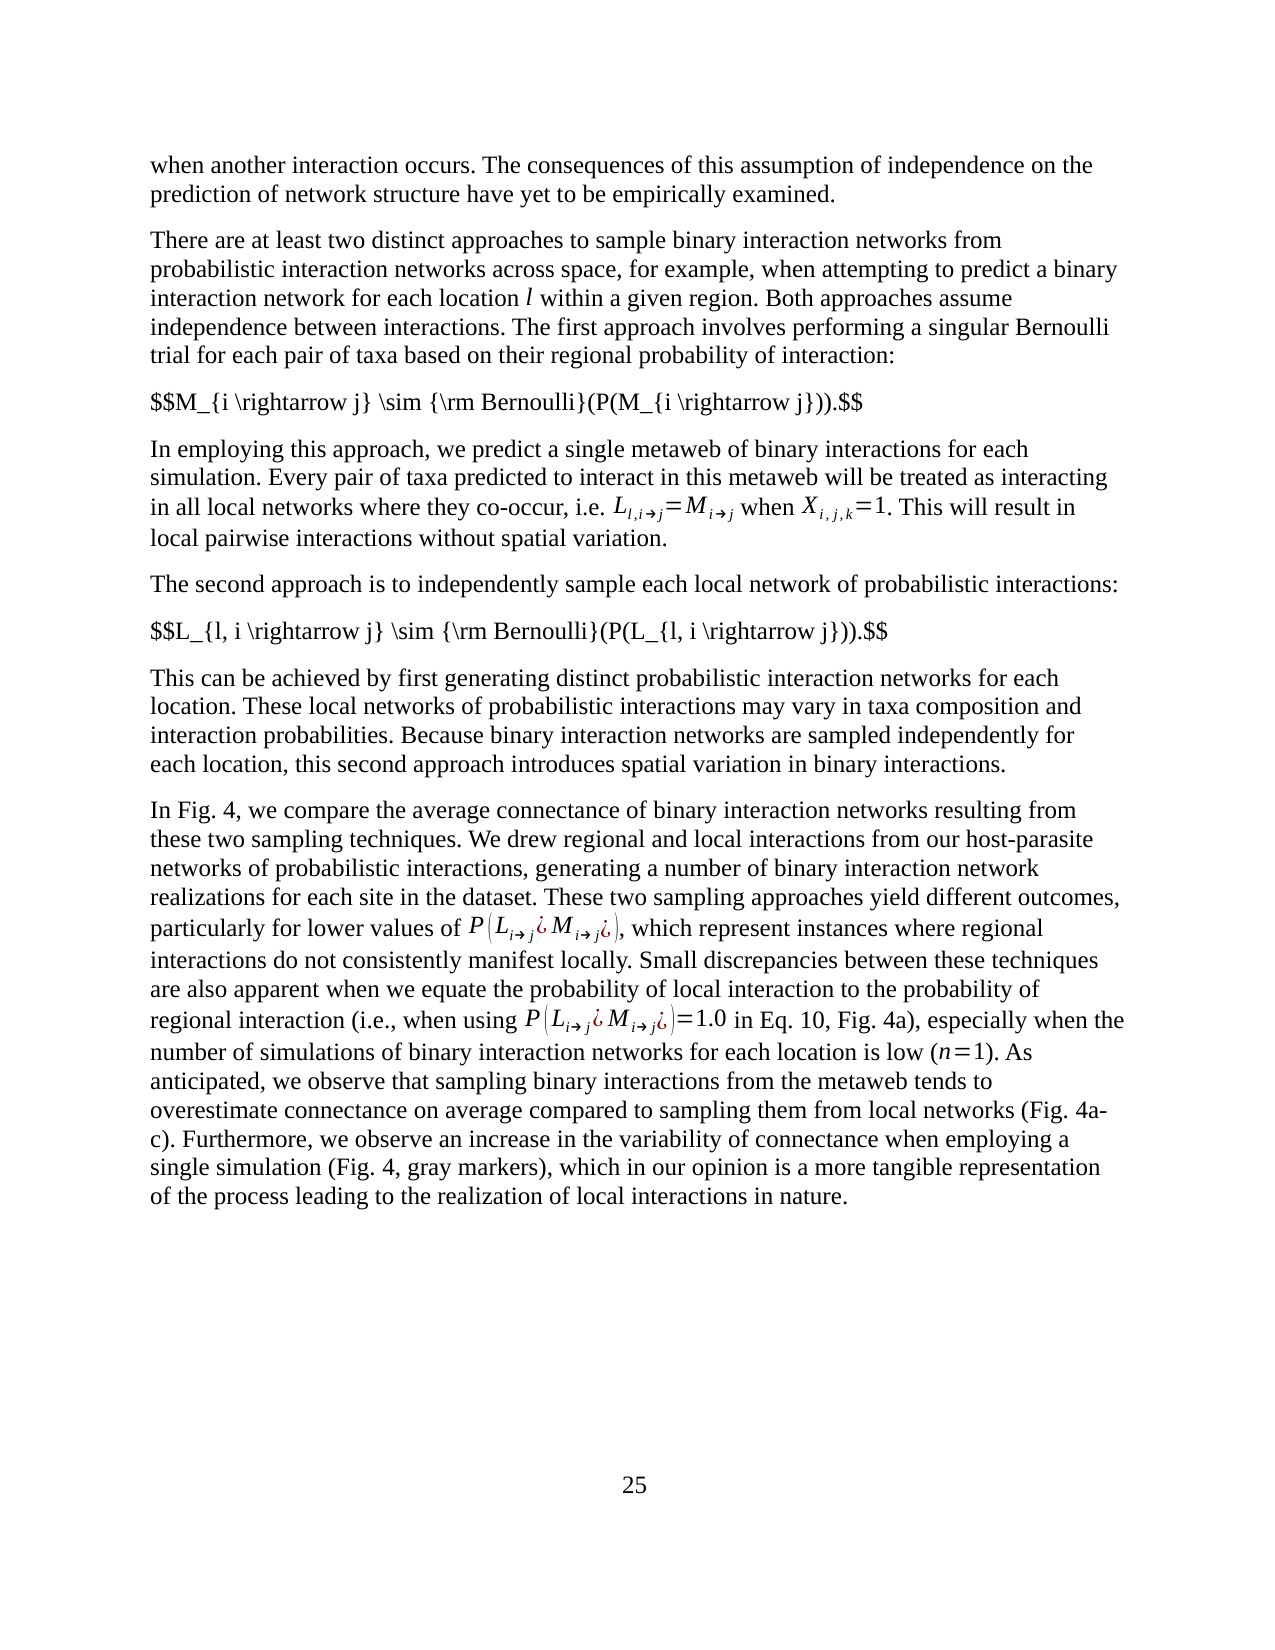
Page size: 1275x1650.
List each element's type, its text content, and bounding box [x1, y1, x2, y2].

text The second approach is to independently sample each local network of probabilistic interactions: [150, 569, 1125, 598]
text In Fig. 4, we compare the average connectance of binary interaction networks resulting from these two sampling techniques. We drew regional and local interactions from our host-parasite networks of probabilistic interactions, generating a number of binary interaction network realizations for each site in the dataset. These two sampling approaches yield different outcomes, particularly for lower values of , which represent instances where regional interactions do not consistently manifest locally. Small discrepancies between these techniques are also apparent when we equate the probability of local interaction to the probability of regional interaction (i.e., when using in Eq. 10, Fig. 4a), especially when the number of simulations of binary interaction networks for each location is low (). As anticipated, we observe that sampling binary interactions from the metaweb tends to overestimate connectance on average compared to sampling them from local networks (Fig. 4a-c). Furthermore, we observe an increase in the variability of connectance when employing a single simulation (Fig. 4, gray markers), which in our opinion is a more tangible representation of the process leading to the realization of local interactions in nature. [150, 796, 1125, 1210]
text There are at least two distinct approaches to sample binary interaction networks from probabilistic interaction networks across space, for example, when attempting to predict a binary interaction network for each location within a given region. Both approaches assume independence between interactions. The first approach involves performing a singular Bernoulli trial for each pair of taxa based on their regional probability of interaction: [150, 225, 1125, 369]
text This can be achieved by first generating distinct probabilistic interaction networks for each location. These local networks of probabilistic interactions may vary in taxa composition and interaction probabilities. Because binary interaction networks are sampled independently for each location, this second approach introduces spatial variation in binary interactions. [150, 663, 1125, 778]
text when another interaction occurs. The consequences of this assumption of independence on the prediction of network structure have yet to be empirically examined. [150, 150, 1125, 207]
text In employing this approach, we predict a single metaweb of binary interactions for each simulation. Every pair of taxa predicted to interact in this metaweb will be treated as interacting in all local networks where they co-occur, i.e. when . This will result in local pairwise interactions without spatial variation. [150, 434, 1125, 551]
text $$M_{i \rightarrow j} \sim {\rm Bernoulli}(P(M_{i \rightarrow j})).$$ [150, 387, 1125, 416]
text $$L_{l, i \rightarrow j} \sim {\rm Bernoulli}(P(L_{l, i \rightarrow j})).$$ [150, 616, 1125, 645]
